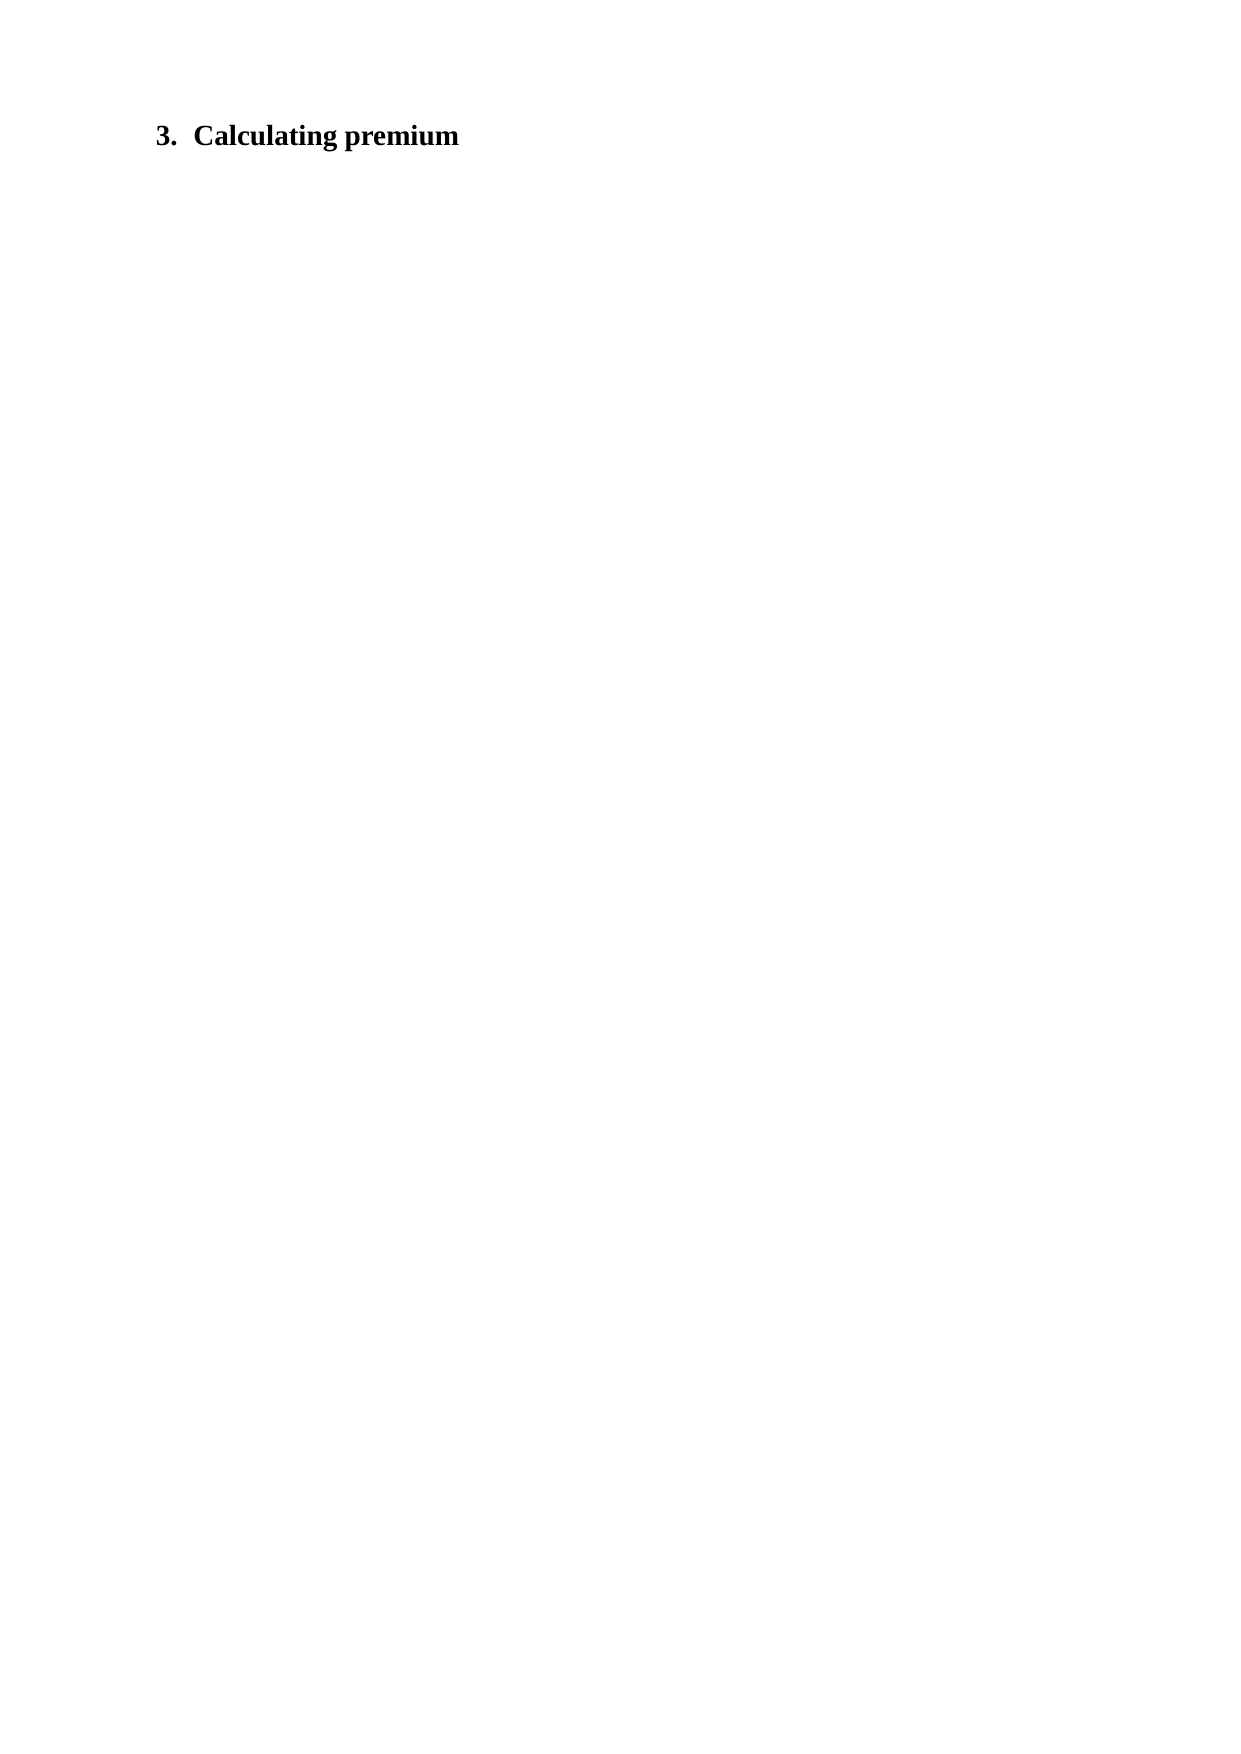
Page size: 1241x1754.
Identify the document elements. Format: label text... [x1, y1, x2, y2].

list Calculating premium [156, 118, 1123, 152]
